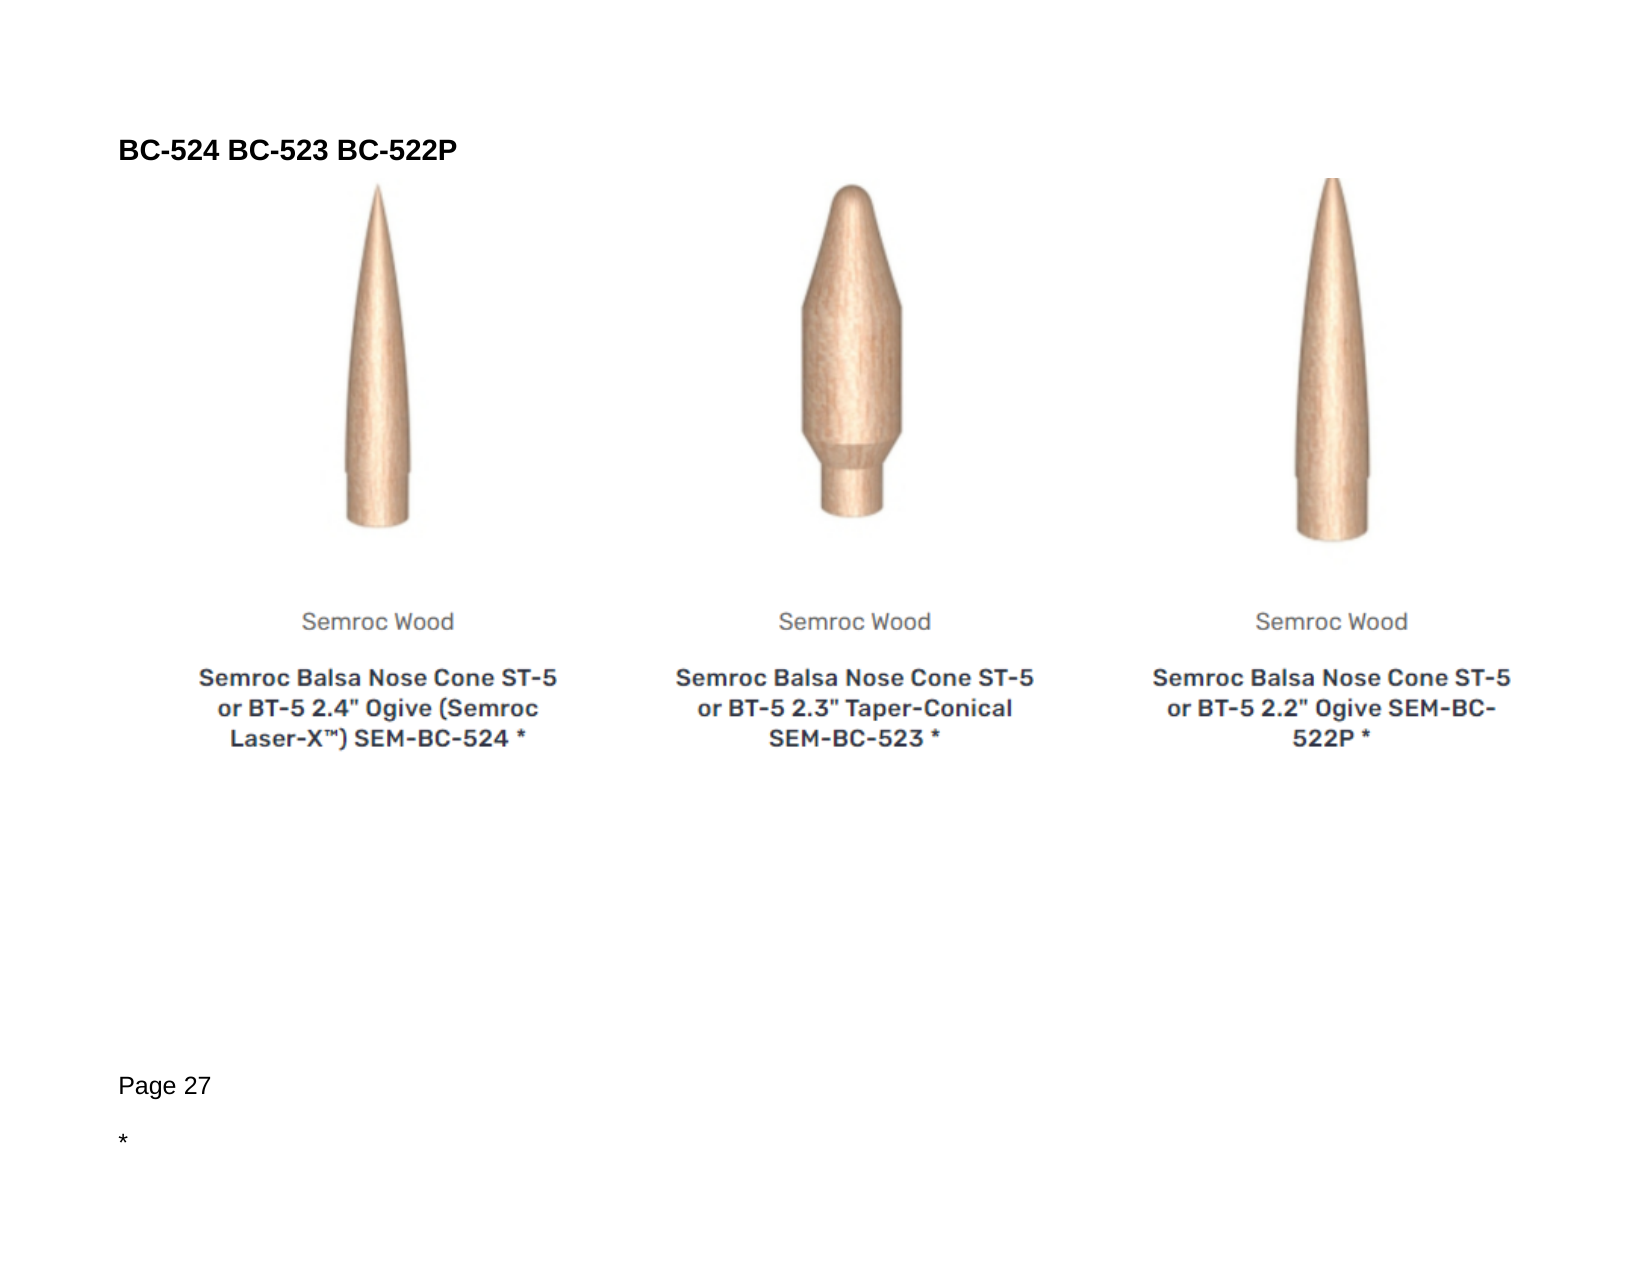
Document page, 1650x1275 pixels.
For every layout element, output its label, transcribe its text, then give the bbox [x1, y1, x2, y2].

subtitle BC-524 BC-523 BC-522P [118, 133, 1532, 166]
picture [118, 178, 1532, 762]
